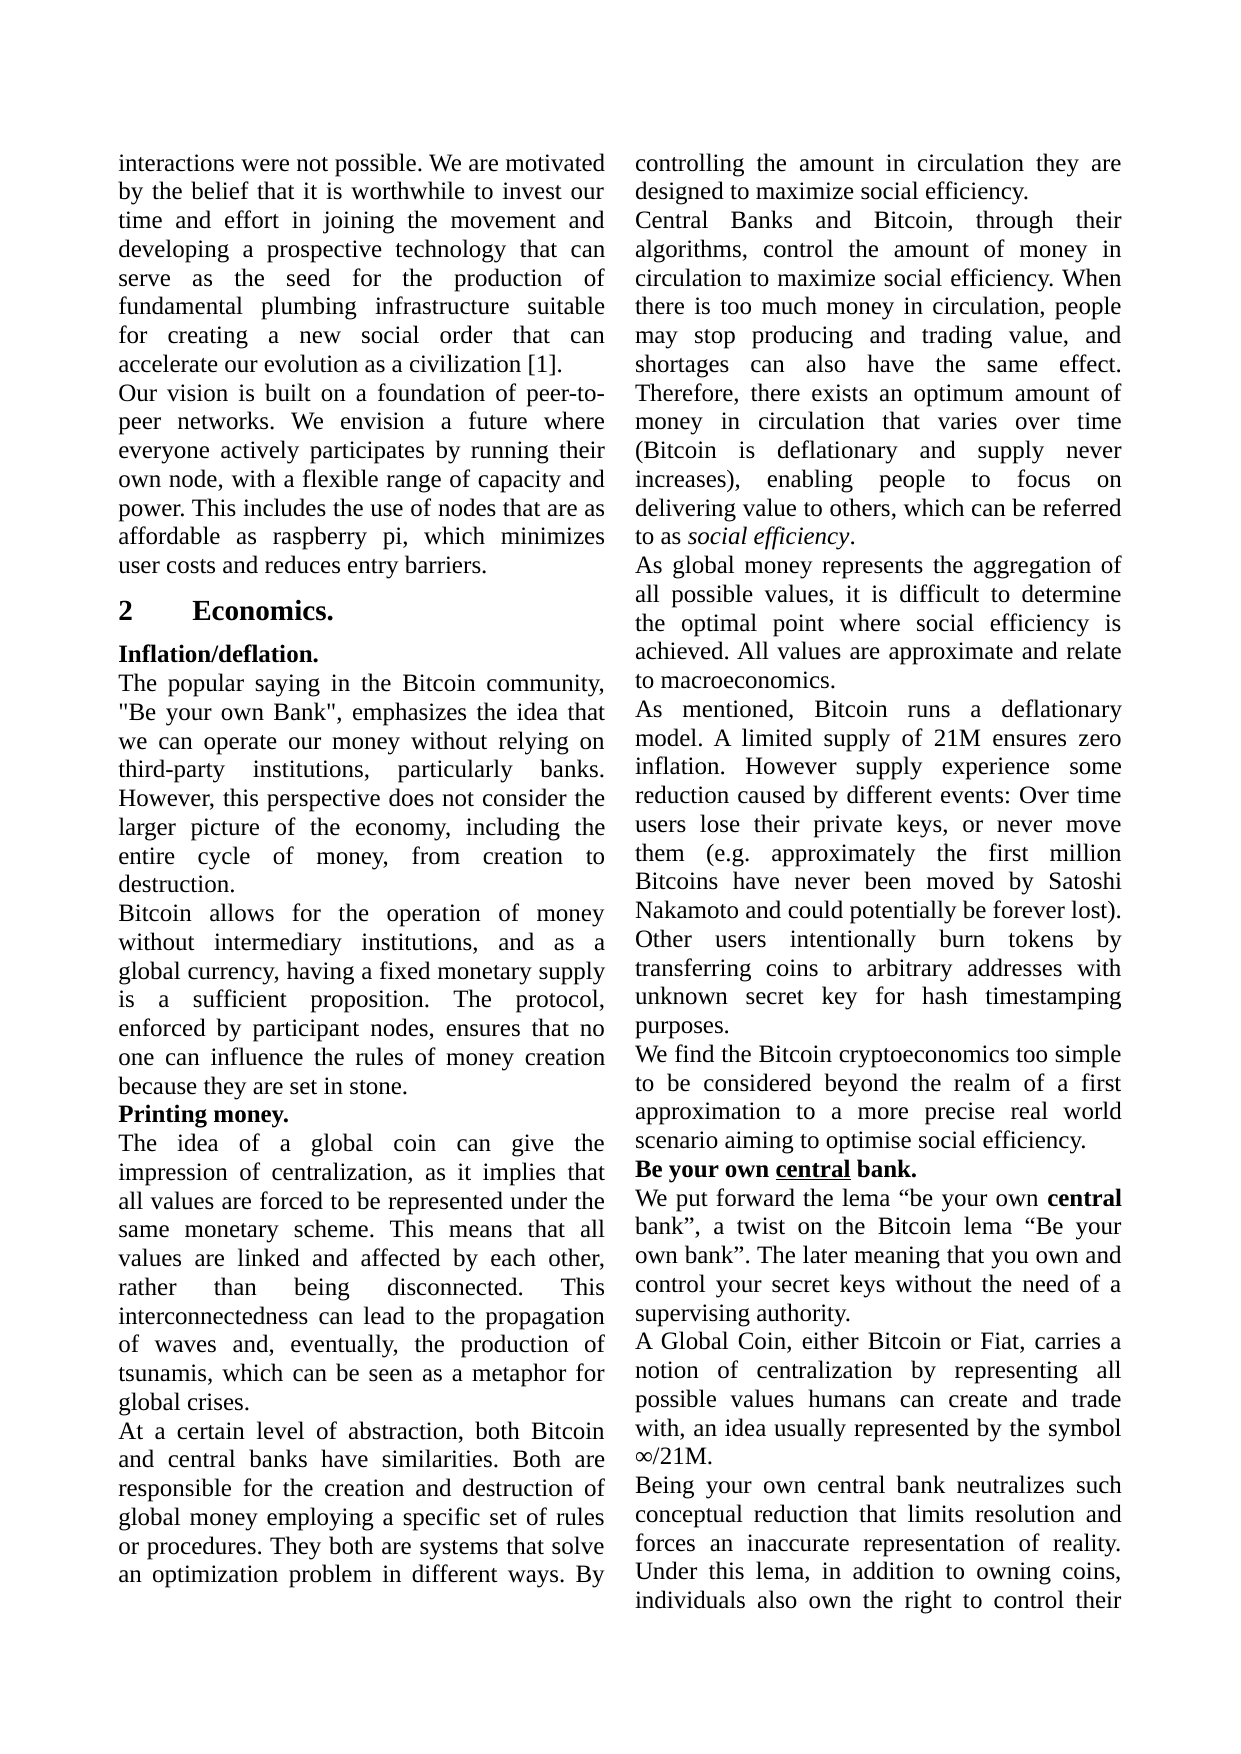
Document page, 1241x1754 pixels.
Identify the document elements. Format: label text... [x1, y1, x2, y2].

text At a certain level of abstraction, both Bitcoin and central banks have similarities. Both are responsible for the creation and destruction of global money employing a specific set of rules or procedures. They both are systems that solve an optimization problem in different ways. By [118, 1416, 605, 1588]
text Inflation/deflation. [118, 639, 605, 668]
text A Global Coin, either Bitcoin or Fiat, carries a notion of centralization by representing all possible values humans can create and trade with, an idea usually represented by the symbol ∞/21M. [635, 1326, 1122, 1470]
text Be your own central bank. [635, 1154, 1122, 1183]
text We find the Bitcoin cryptoeconomics too simple to be considered beyond the realm of a first approximation to a more precise real world scenario aiming to optimise social efficiency. [635, 1039, 1122, 1154]
text Bitcoin allows for the operation of money without intermediary institutions, and as a global currency, having a fixed monetary supply is a sufficient proposition. The protocol, enforced by participant nodes, ensures that no one can influence the rules of money creation because they are set in stone. [118, 898, 605, 1099]
text interactions were not possible. We are motivated by the belief that it is worthwhile to invest our time and effort in joining the movement and developing a prospective technology that can serve as the seed for the production of fundamental plumbing infrastructure suitable for creating a new social order that can accelerate our evolution as a civilization [1]. [118, 148, 605, 378]
text We put forward the lema “be your own central bank”, a twist on the Bitcoin lema “Be your own bank”. The later meaning that you own and control your secret keys without the need of a supervising authority. [635, 1183, 1122, 1326]
text As global money represents the aggregation of all possible values, it is difficult to determine the optimal point where social efficiency is achieved. All values are approximate and relate to macroeconomics. [635, 550, 1122, 694]
text Our vision is built on a foundation of peer-to-peer networks. We envision a future where everyone actively participates by running their own node, with a flexible range of capacity and power. This includes the use of nodes that are as affordable as raspberry pi, which minimizes user costs and reduces entry barriers. [118, 378, 605, 579]
text Printing money. [118, 1099, 605, 1128]
text The idea of a global coin can give the impression of centralization, as it implies that all values are forced to be represented under the same monetary scheme. This means that all values are linked and affected by each other, rather than being disconnected. This interconnectedness can lead to the propagation of waves and, eventually, the production of tsunamis, which can be seen as a metaphor for global crises. [118, 1128, 605, 1416]
text As mentioned, Bitcoin runs a deflationary model. A limited supply of 21M ensures zero inflation. However supply experience some reduction caused by different events: Over time users lose their private keys, or never move them (e.g. approximately the first million Bitcoins have never been moved by Satoshi Nakamoto and could potentially be forever lost). Other users intentionally burn tokens by transferring coins to arbitrary addresses with unknown secret key for hash timestamping purposes. [635, 694, 1122, 1039]
text Being your own central bank neutralizes such conceptual reduction that limits resolution and forces an inaccurate representation of reality. Under this lema, in addition to owning coins, individuals also own the right to control their [635, 1470, 1122, 1614]
text Central Banks and Bitcoin, through their algorithms, control the amount of money in circulation to maximize social efficiency. When there is too much money in circulation, people may stop producing and trading value, and shortages can also have the same effect. Therefore, there exists an optimum amount of money in circulation that varies over time (Bitcoin is deflationary and supply never increases), enabling people to focus on delivering value to others, which can be referred to as social efficiency. [635, 205, 1122, 550]
text The popular saying in the Bitcoin community, "Be your own Bank", emphasizes the idea that we can operate our money without relying on third-party institutions, particularly banks. However, this perspective does not consider the larger picture of the economy, including the entire cycle of money, from creation to destruction. [118, 668, 605, 898]
text controlling the amount in circulation they are designed to maximize social efficiency. [635, 148, 1122, 205]
subtitle Economics. [118, 593, 605, 627]
